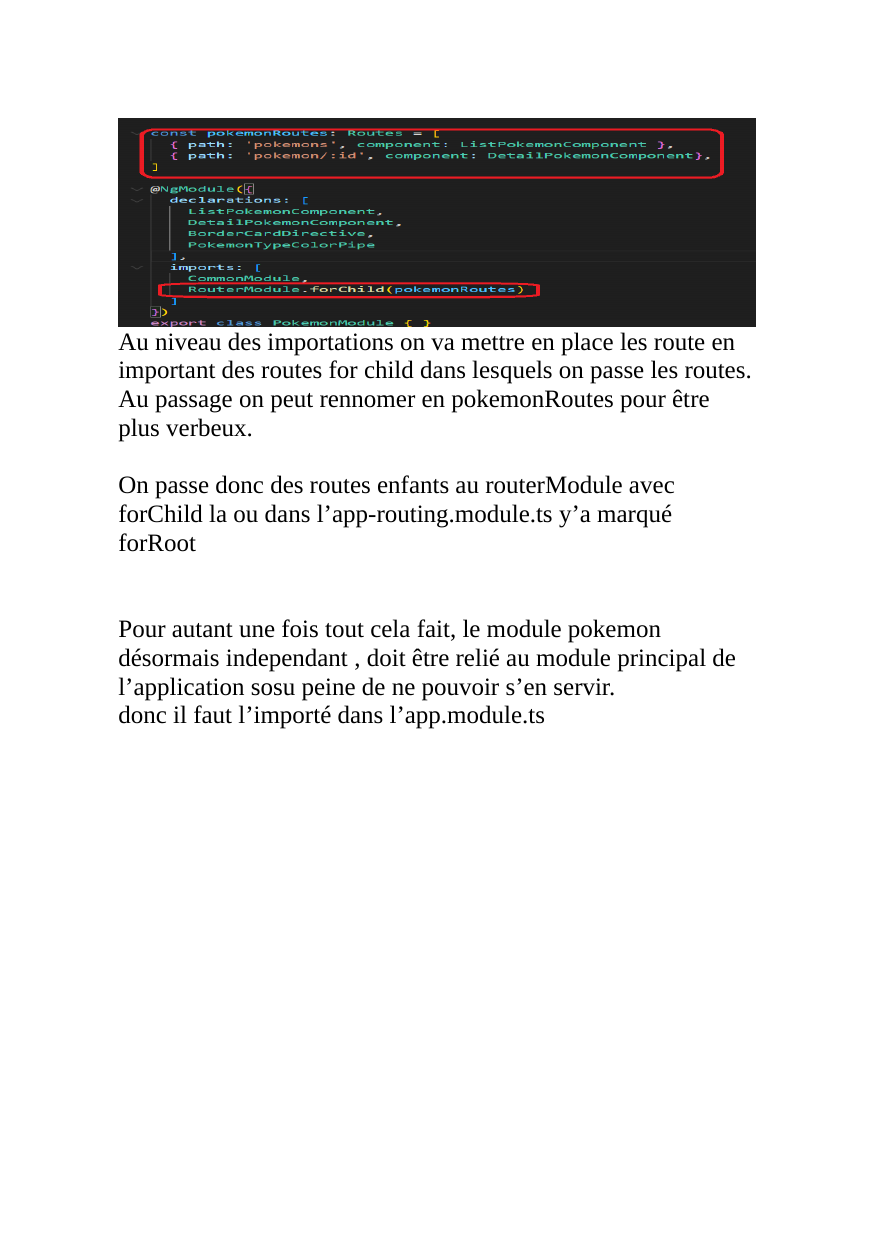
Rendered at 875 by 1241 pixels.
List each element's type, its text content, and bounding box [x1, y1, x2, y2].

text Pour autant une fois tout cela fait, le module pokemon désormais independant , doit être relié au module principal de l’application sosu peine de ne pouvoir s’en servir. [118, 614, 756, 700]
text Au niveau des importations on va mettre en place les route en important des routes for child dans lesquels on passe les routes. Au passage on peut rennomer en pokemonRoutes pour être plus verbeux. [118, 327, 756, 442]
text On passe donc des routes enfants au routerModule avec forChild la ou dans l’app-routing.module.ts y’a marqué forRoot [118, 470, 756, 557]
text donc il faut l’importé dans l’app.module.ts [118, 700, 756, 729]
